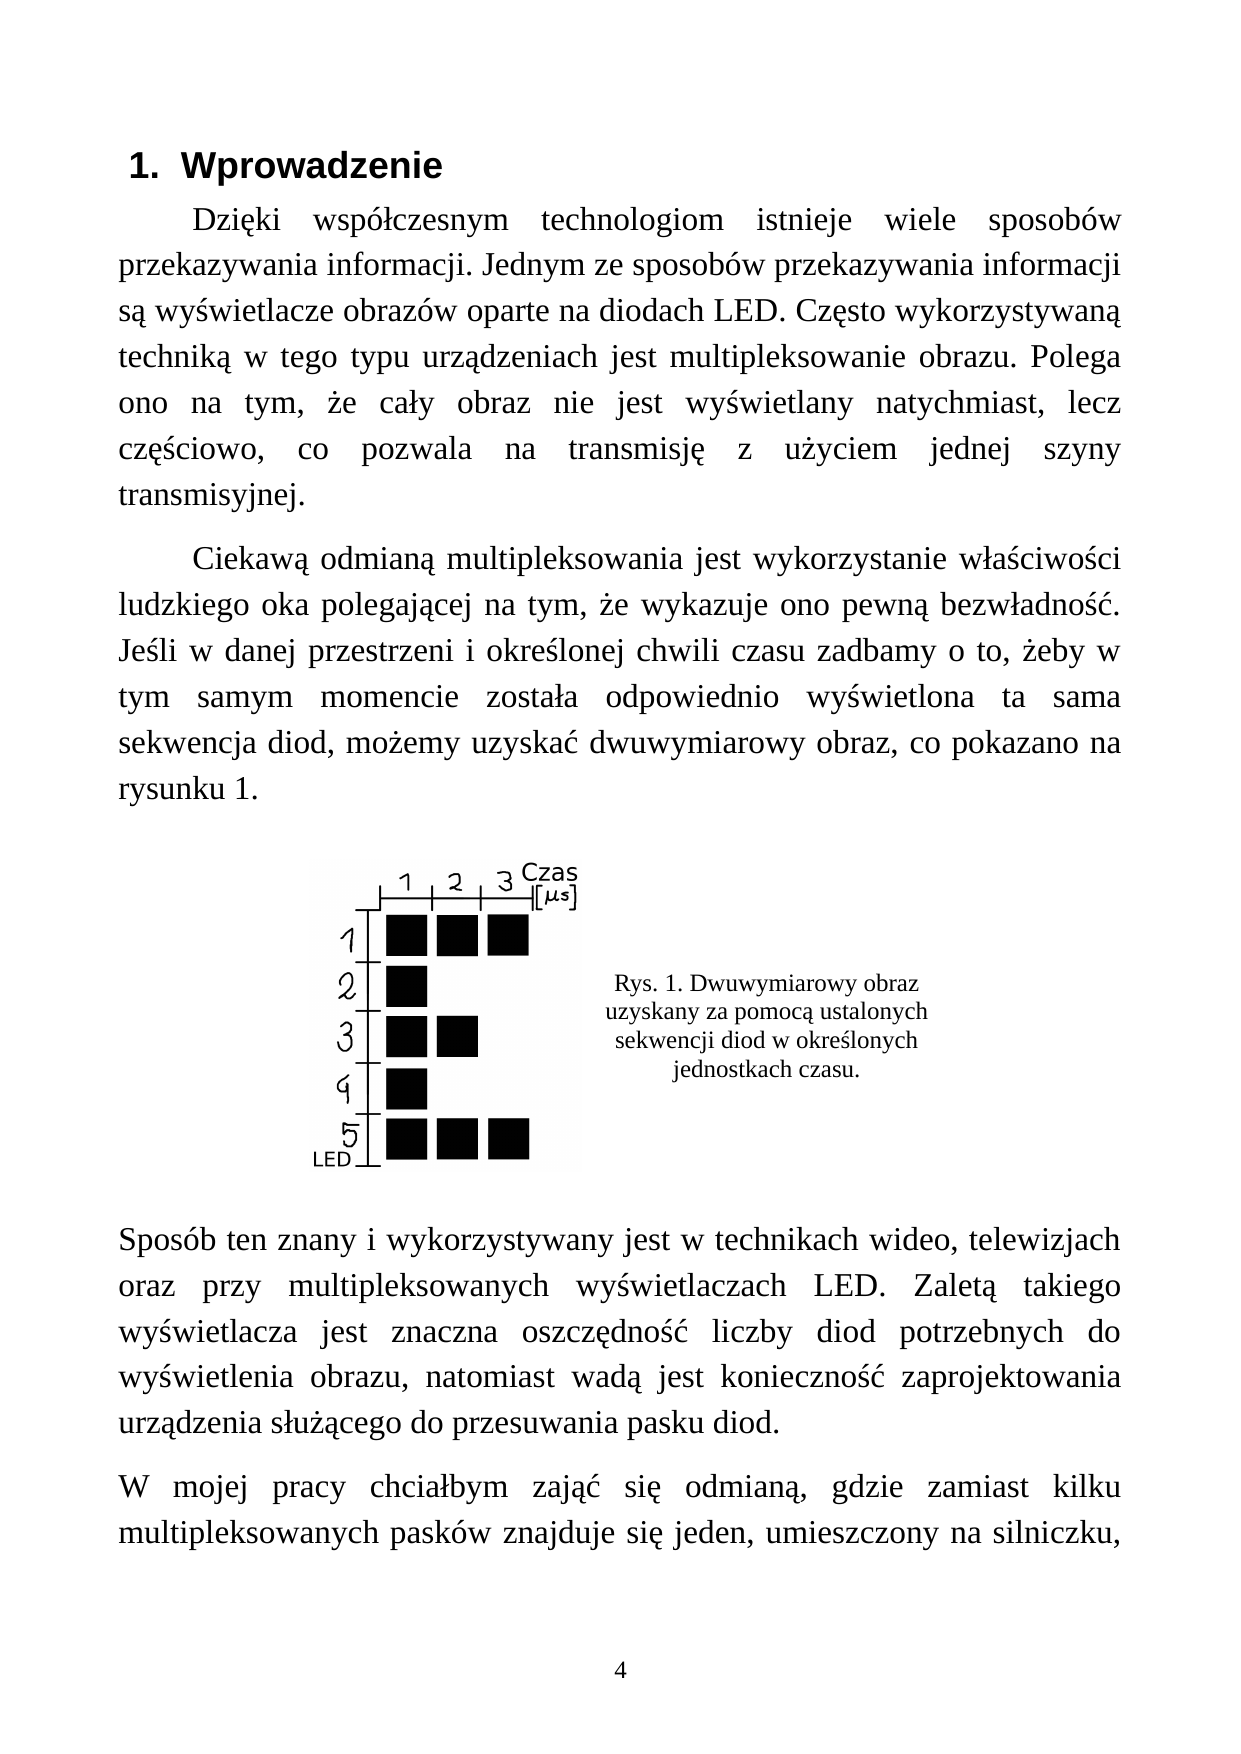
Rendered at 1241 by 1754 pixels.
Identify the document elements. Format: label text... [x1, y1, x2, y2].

picture [309, 859, 582, 1172]
text [289, 968, 309, 1083]
text Rys. 1. Dwuwymiarowy obraz uzyskany za pomocą ustalonych sekwencji diod w określonych jednostkach czasu. [582, 968, 951, 1083]
text W mojej pracy chciałbym zająć się odmianą, gdzie zamiast kilku multipleksowanych pasków znajduje się jeden, umieszczony na silniczku, [118, 1467, 1122, 1551]
text Dzięki współczesnym technologiom istnieje wiele sposobów przekazywania informacji. Jednym ze sposobów przekazywania informacji są wyświetlacze obrazów oparte na diodach LED. Często wykorzystywaną techniką w tego typu urządzeniach jest multipleksowanie obrazu. Polega ono na tym, że cały obraz nie jest wyświetlany natychmiast, lecz częściowo, co pozwala na transmisję z użyciem jednej szyny transmisyjnej. [118, 199, 1122, 513]
subtitle Wprowadzenie [118, 143, 1122, 186]
text Ciekawą odmianą multipleksowania jest wykorzystanie właściwości ludzkiego oka polegającej na tym, że wykazuje ono pewną bezwładność. Jeśli w danej przestrzeni i określonej chwili czasu zadbamy o to, żeby w tym samym momencie została odpowiednio wyświetlona ta sama sekwencja diod, możemy uzyskać dwuwymiarowy obraz, co pokazano na rysunku 1. [118, 538, 1122, 806]
text Sposób ten znany i wykorzystywany jest w technikach wideo, telewizjach oraz przy multipleksowanych wyświetlaczach LED. Zaletą takiego wyświetlacza jest znaczna oszczędność liczby diod potrzebnych do wyświetlenia obrazu, natomiast wadą jest konieczność zaprojektowania urządzenia służącego do przesuwania pasku diod. [118, 1219, 1122, 1441]
